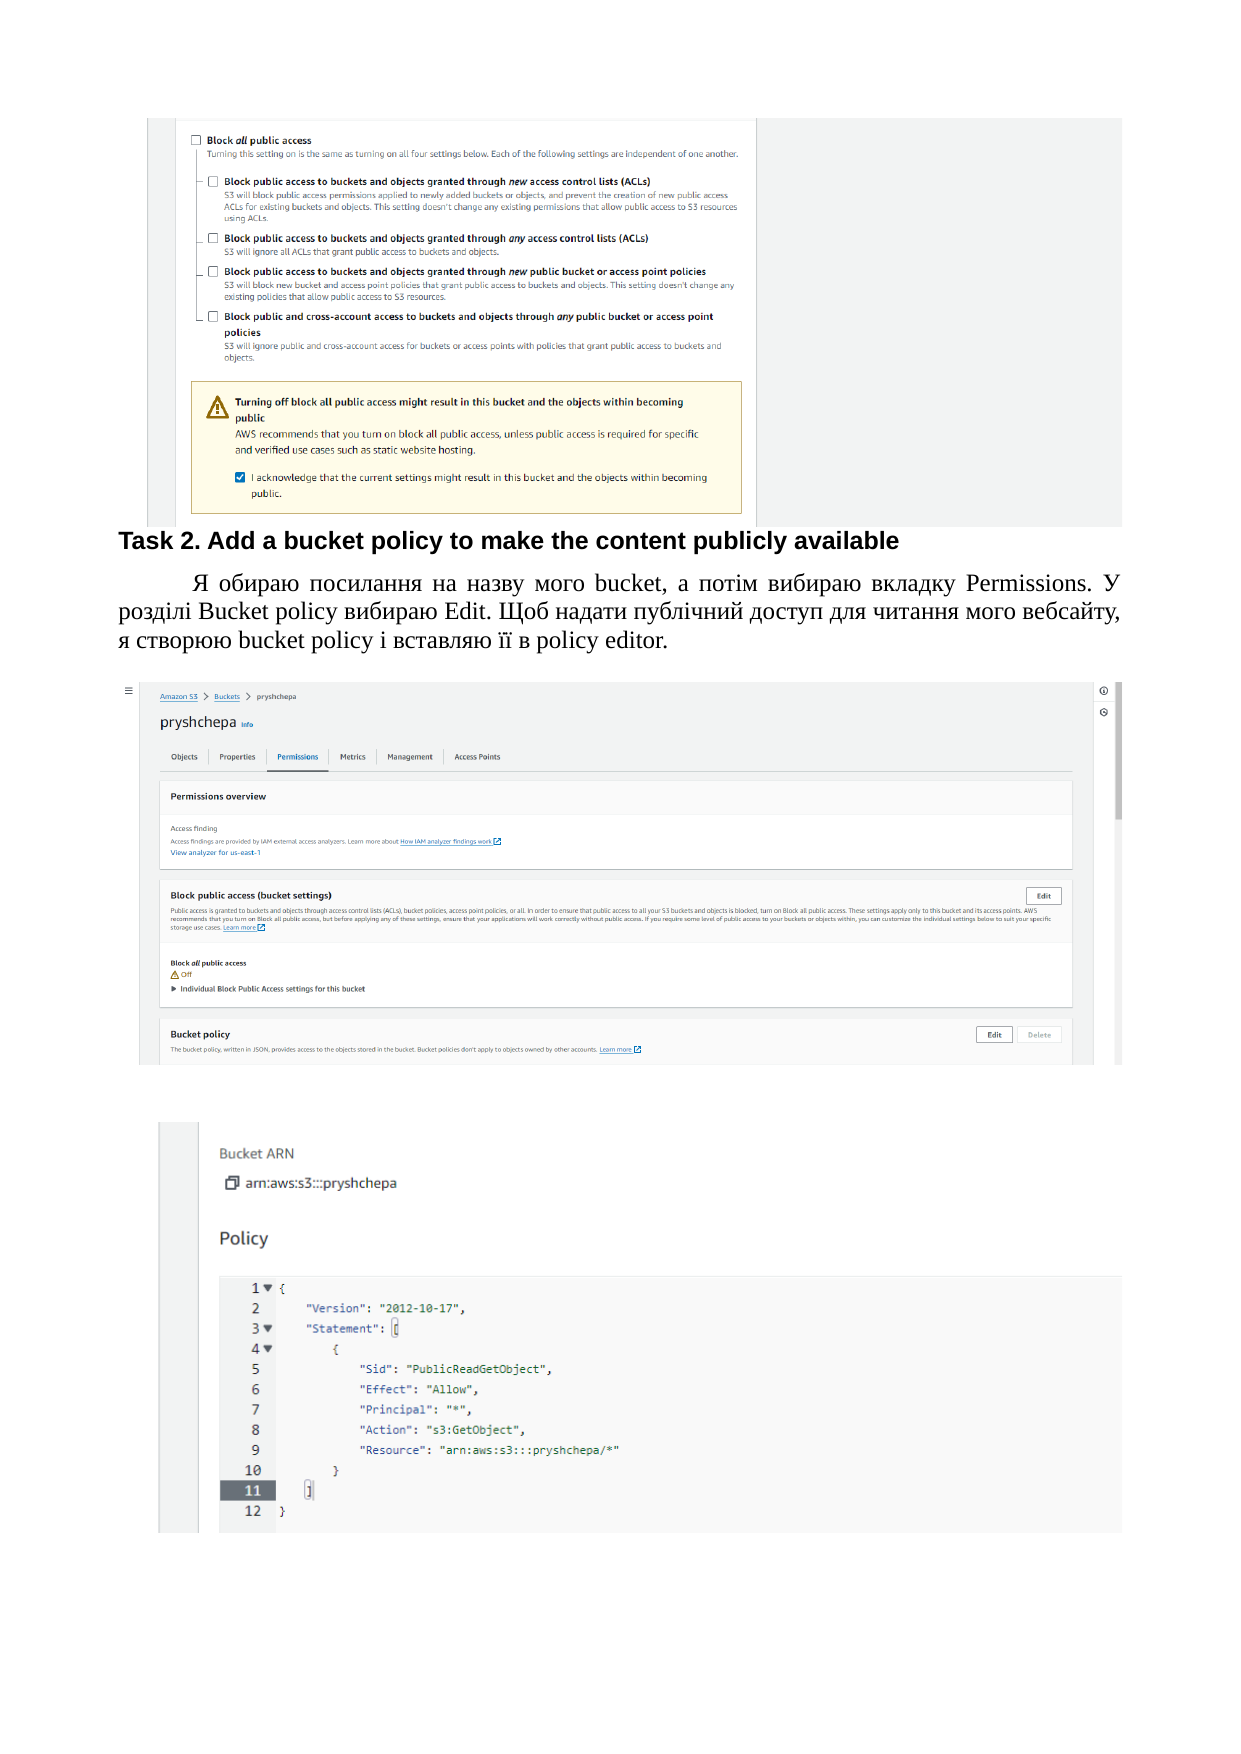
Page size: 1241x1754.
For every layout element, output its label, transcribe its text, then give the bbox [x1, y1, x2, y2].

text Я обираю посилання на назву мого bucket, а потім вибираю вкладку Permissions. У розділі Bucket policy вибираю Edit. Щоб надати публічний доступ для читання мого вебсайту, я створюю bucket policy і вставляю її в policy editor. [118, 568, 1122, 654]
subtitle Task 2. Add a bucket policy to make the content publicly available [118, 527, 1122, 555]
picture [118, 682, 1123, 1065]
picture [118, 118, 1123, 527]
picture [118, 1122, 1123, 1533]
